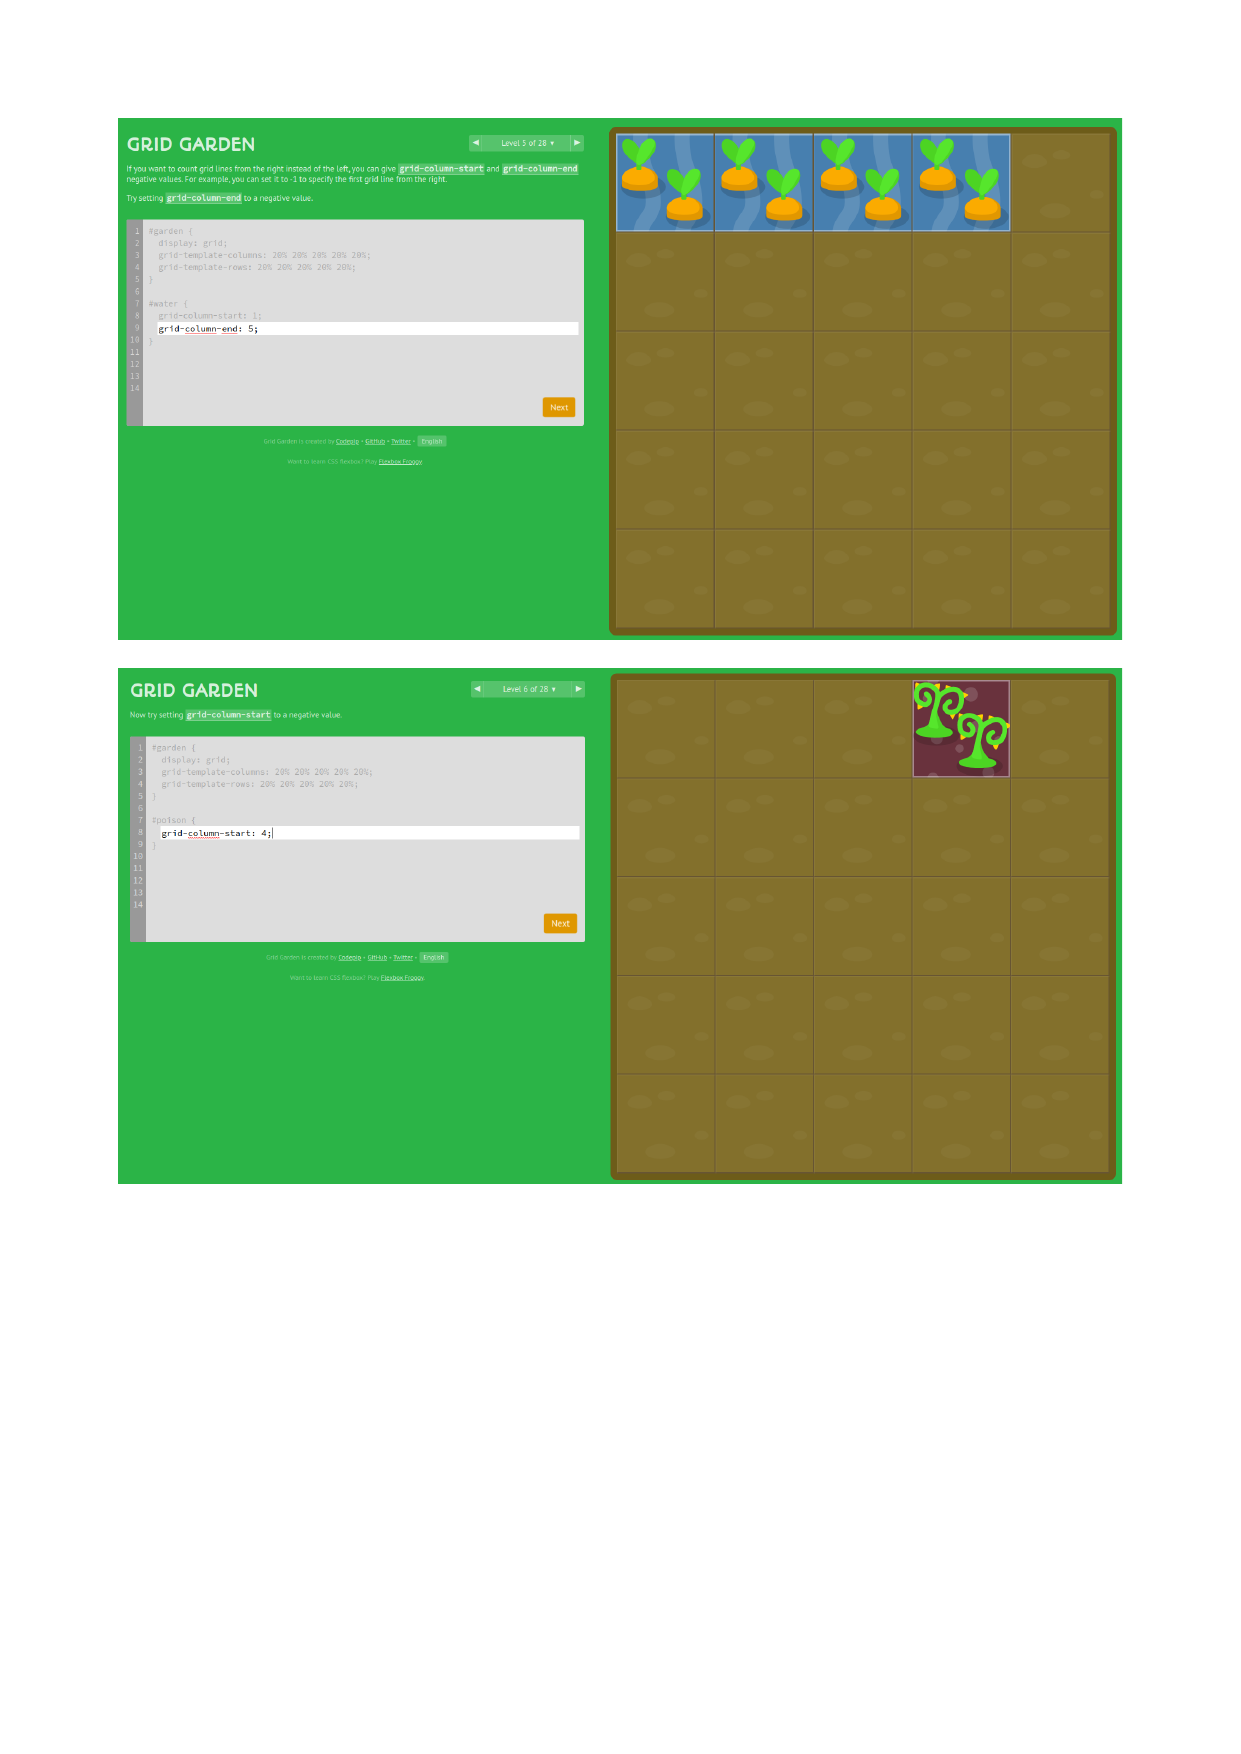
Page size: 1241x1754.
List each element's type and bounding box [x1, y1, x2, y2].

picture [118, 118, 1123, 640]
picture [118, 668, 1123, 1184]
